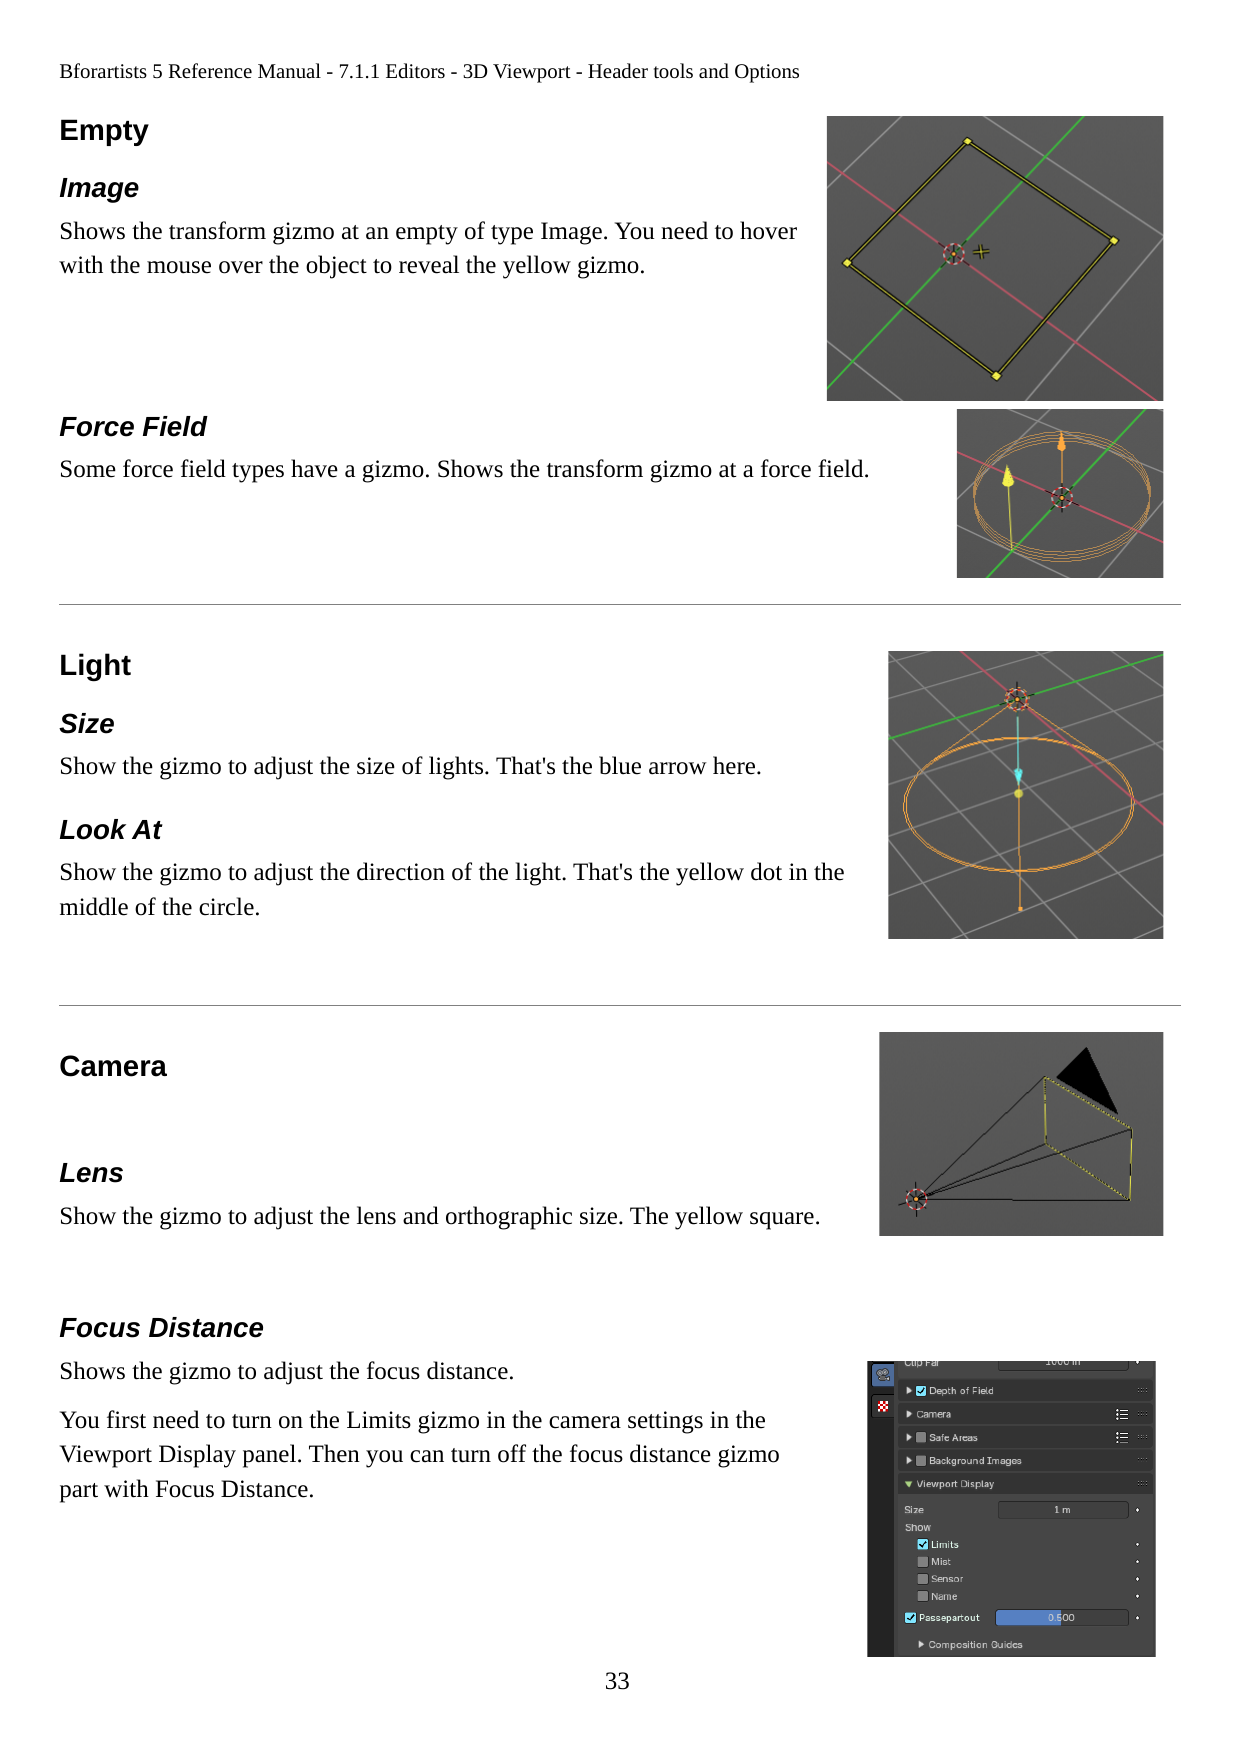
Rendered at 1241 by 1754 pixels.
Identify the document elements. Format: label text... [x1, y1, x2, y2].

subtitle Focus Distance [59, 1312, 1181, 1343]
picture [826, 116, 1164, 401]
subtitle Camera [59, 1049, 879, 1082]
picture [956, 409, 1164, 578]
subtitle [1164, 171, 1181, 203]
subtitle Look At [59, 813, 888, 845]
text Shows the transform gizmo at an empty of type Image. You need to hover with the mouse over the object to reveal the yellow gizmo. [59, 216, 826, 279]
picture [879, 1032, 1164, 1236]
subtitle Light [59, 648, 1181, 682]
subtitle Force Field [59, 410, 956, 442]
subtitle [1164, 1049, 1181, 1082]
subtitle [1164, 1157, 1181, 1188]
subtitle [1164, 707, 1181, 739]
subtitle Size [59, 707, 888, 739]
text Some force field types have a gizmo. Shows the transform gizmo at a force field. [59, 454, 956, 483]
subtitle Image [59, 171, 826, 203]
text Show the gizmo to adjust the size of lights. That's the blue arrow here. [59, 751, 888, 780]
subtitle Empty [59, 113, 1181, 146]
text Show the gizmo to adjust the direction of the light. That's the yellow dot in the middle of the circle. [59, 857, 888, 921]
text Show the gizmo to adjust the lens and orthographic size. The yellow square. [59, 1201, 879, 1230]
text You first need to turn on the Limits gizmo in the camera settings in the Viewport Display panel. Then you can turn off the focus distance gizmo part with Focus Distance. [59, 1405, 867, 1503]
text Shows the gizmo to adjust the focus distance. [59, 1356, 1181, 1385]
subtitle [1164, 813, 1181, 845]
picture [888, 651, 1164, 939]
subtitle Lens [59, 1157, 879, 1188]
subtitle [1164, 410, 1181, 442]
picture [867, 1361, 1156, 1657]
